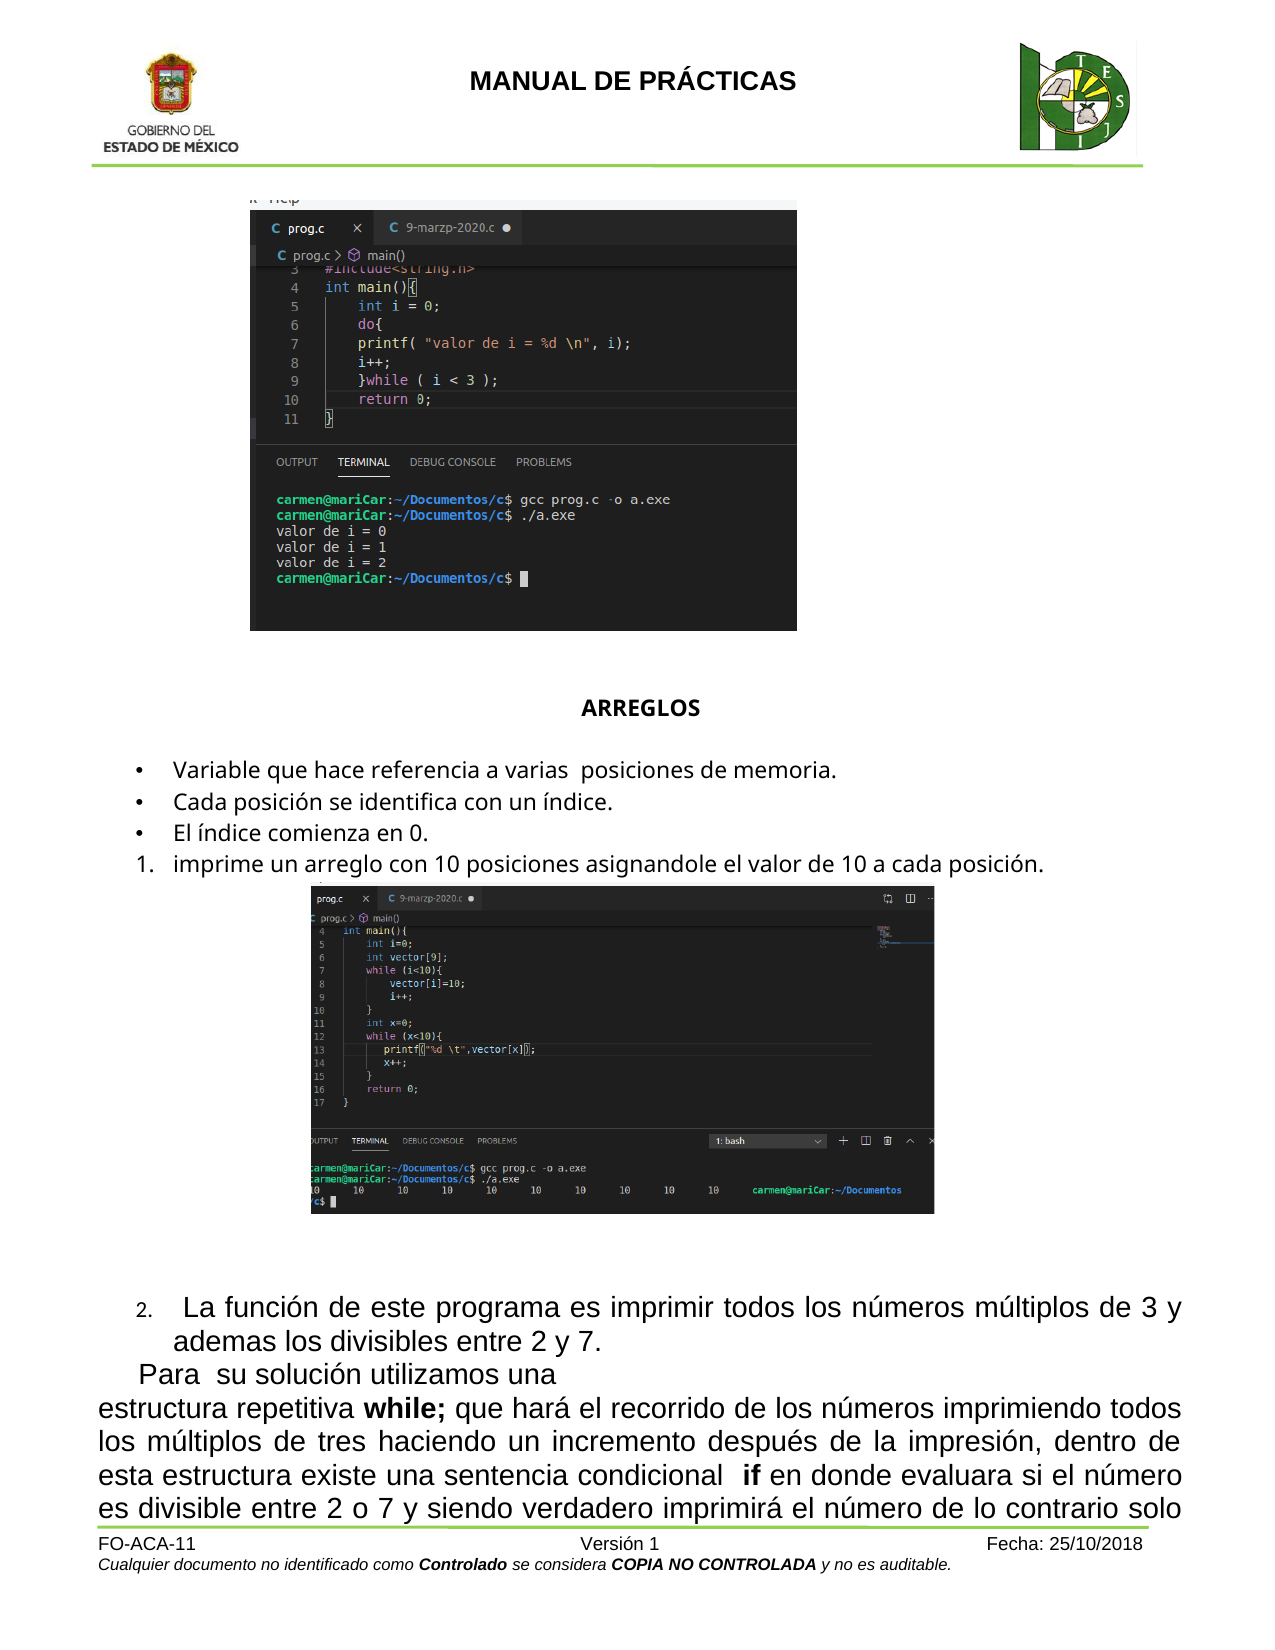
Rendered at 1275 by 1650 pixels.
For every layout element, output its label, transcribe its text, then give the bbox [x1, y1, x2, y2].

list Variable que hace referencia a varias posiciones de memoria. [135, 754, 1183, 786]
picture [250, 200, 797, 631]
text estructura repetitiva while; que hará el recorrido de los números imprimiendo todos los múltiplos de tres haciendo un incremento después de la impresión, dentro de esta estructura existe una sentencia condicional if en donde evaluara si el número es divisible entre 2 o 7 y siendo verdadero imprimirá el número de lo contrario solo [98, 1391, 1183, 1525]
text ARREGLOS [98, 692, 1183, 723]
list El índice comienza en 0. [135, 817, 1183, 848]
list imprime un arreglo con 10 posiciones asignandole el valor de 10 a cada posición. [135, 848, 1183, 879]
picture [311, 882, 935, 1214]
picture [95, 42, 241, 161]
list La función de este programa es imprimir todos los números múltiplos de 3 y ademas los divisibles entre 2 y 7. [135, 1290, 1183, 1357]
picture [1018, 41, 1137, 157]
text Para su solución utilizamos una [98, 1357, 1183, 1391]
list Cada posición se identifica con un índice. [135, 786, 1183, 817]
